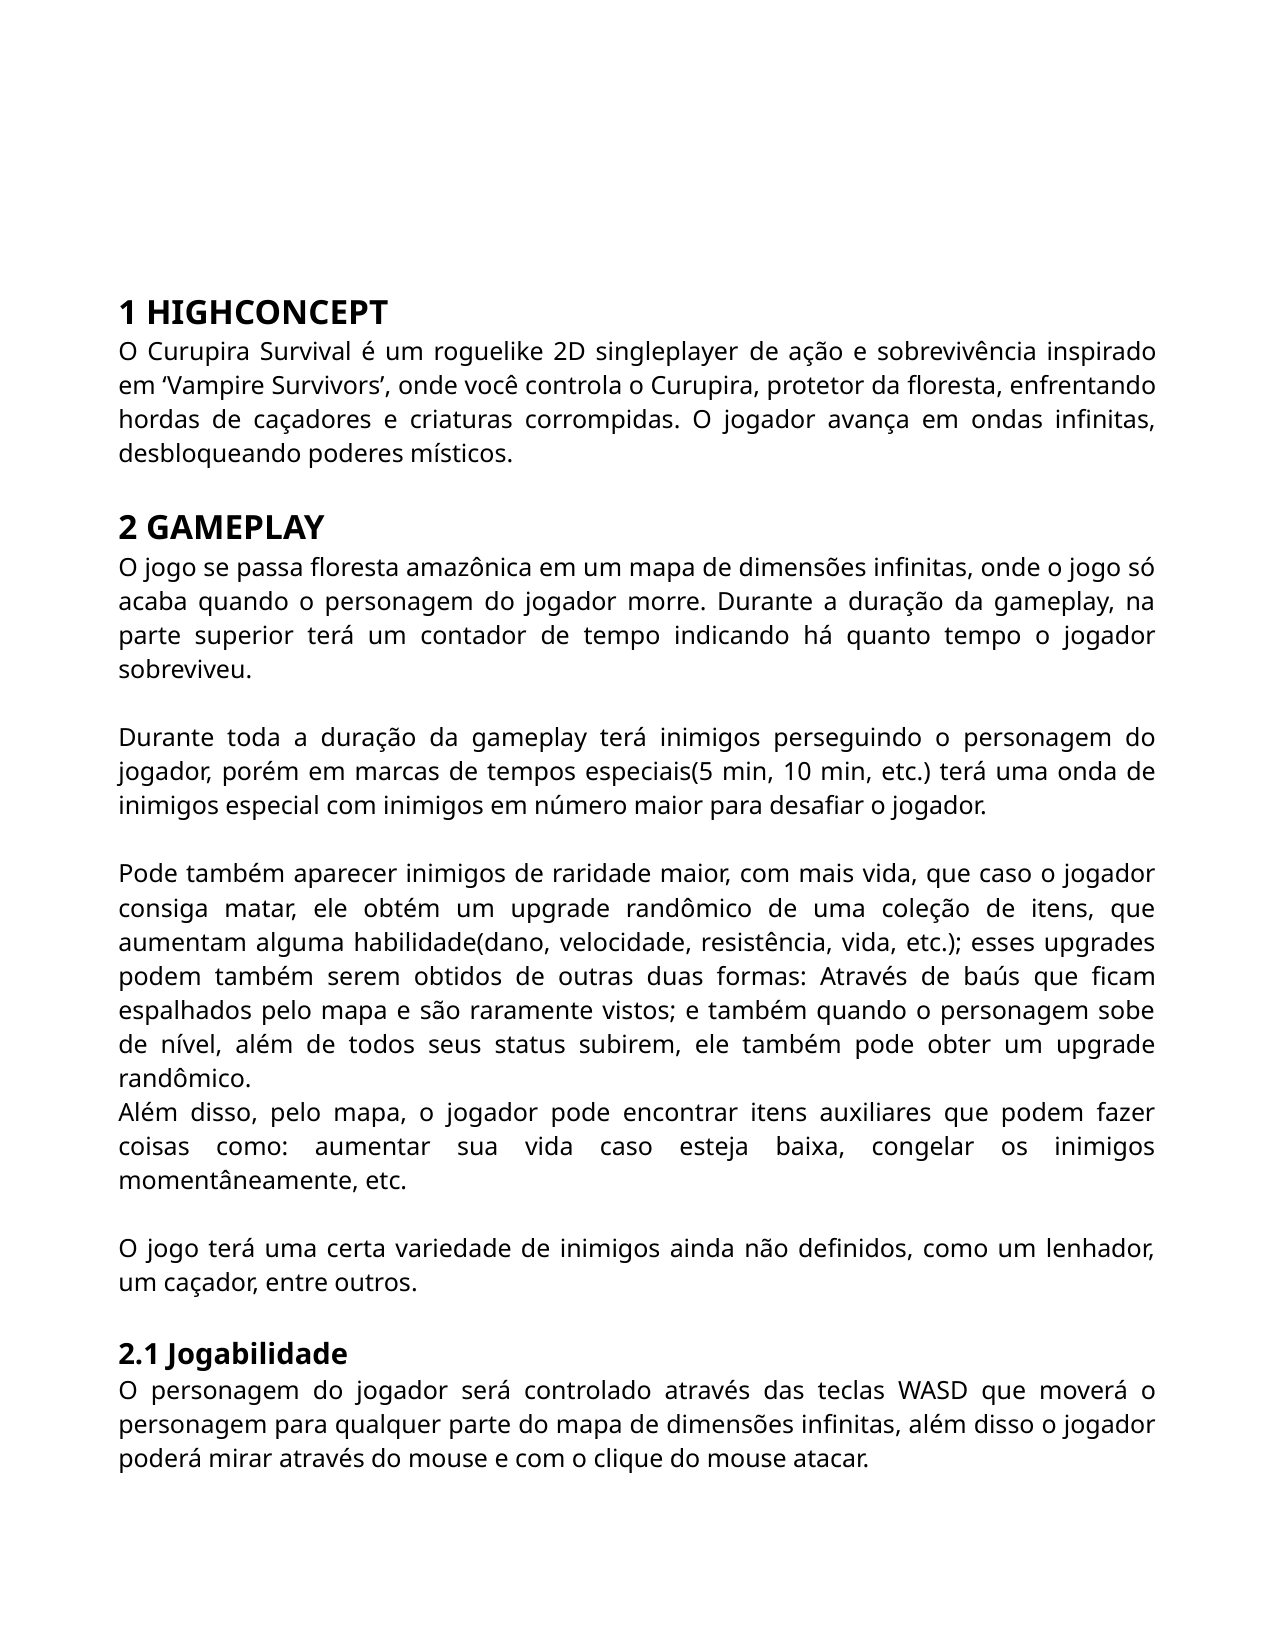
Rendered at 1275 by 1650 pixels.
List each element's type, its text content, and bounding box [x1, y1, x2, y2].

text 2.1 Jogabilidade [118, 1333, 1157, 1373]
text O jogo terá uma certa variedade de inimigos ainda não definidos, como um lenhador, um caçador, entre outros. [118, 1231, 1157, 1299]
text Pode também aparecer inimigos de raridade maior, com mais vida, que caso o jogador consiga matar, ele obtém um upgrade randômico de uma coleção de itens, que aumentam alguma habilidade(dano, velocidade, resistência, vida, etc.); esses upgrades podem também serem obtidos de outras duas formas: Através de baús que ficam espalhados pelo mapa e são raramente vistos; e também quando o personagem sobe de nível, além de todos seus status subirem, ele também pode obter um upgrade randômico. Além disso, pelo mapa, o jogador pode encontrar itens auxiliares que podem fazer coisas como: aumentar sua vida caso esteja baixa, congelar os inimigos momentâneamente, etc. [118, 856, 1157, 1197]
text O personagem do jogador será controlado através das teclas WASD que moverá o personagem para qualquer parte do mapa de dimensões infinitas, além disso o jogador poderá mirar através do mouse e com o clique do mouse atacar. [118, 1373, 1157, 1475]
text 2 GAMEPLAY [118, 504, 1157, 549]
text 1 HIGHCONCEPT [118, 288, 1157, 334]
text Durante toda a duração da gameplay terá inimigos perseguindo o personagem do jogador, porém em marcas de tempos especiais(5 min, 10 min, etc.) terá uma onda de inimigos especial com inimigos em número maior para desafiar o jogador. [118, 720, 1157, 822]
text O Curupira Survival é um roguelike 2D singleplayer de ação e sobrevivência inspirado em ‘Vampire Survivors’, onde você controla o Curupira, protetor da floresta, enfrentando hordas de caçadores e criaturas corrompidas. O jogador avança em ondas infinitas, desbloqueando poderes místicos. [118, 334, 1157, 470]
text O jogo se passa floresta amazônica em um mapa de dimensões infinitas, onde o jogo só acaba quando o personagem do jogador morre. Durante a duração da gameplay, na parte superior terá um contador de tempo indicando há quanto tempo o jogador sobreviveu. [118, 549, 1157, 686]
